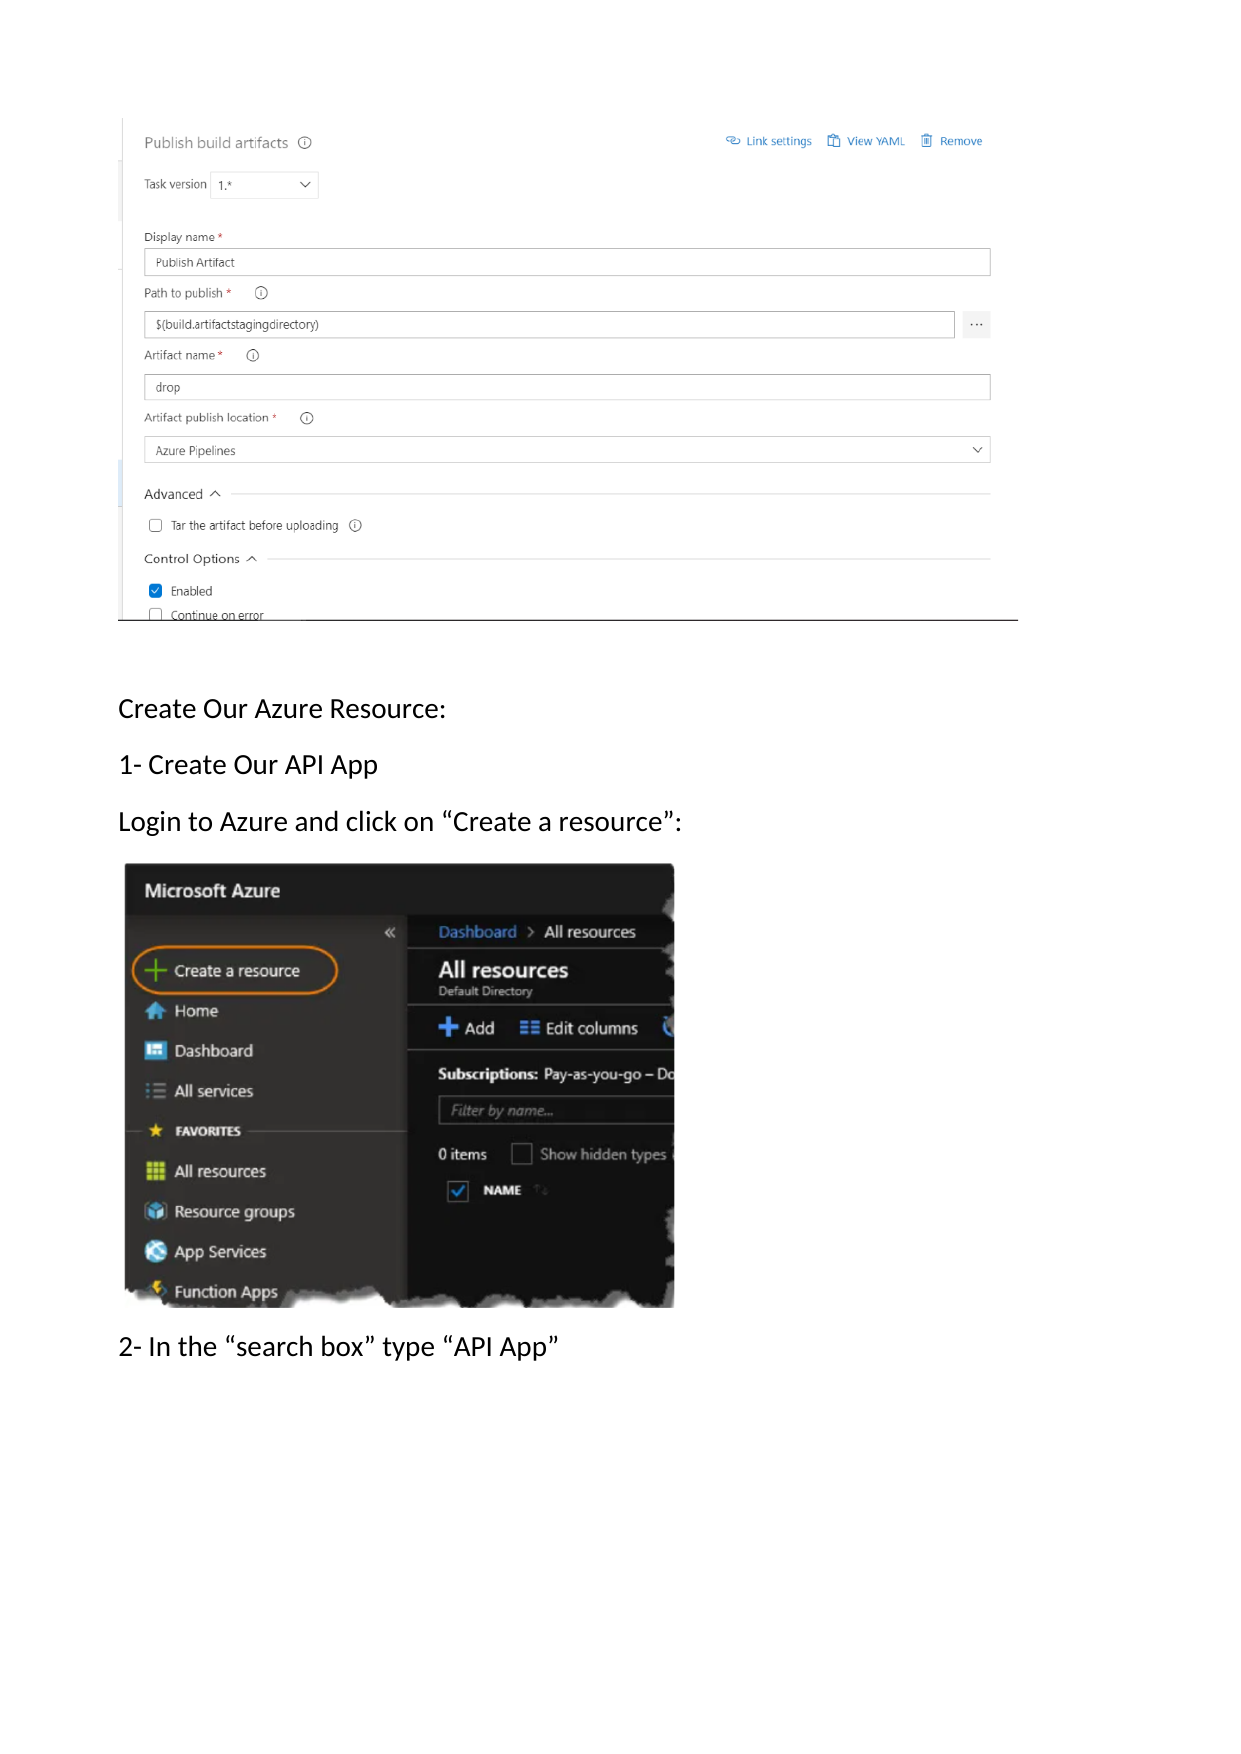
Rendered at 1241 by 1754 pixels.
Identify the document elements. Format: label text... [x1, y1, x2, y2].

text Login to Azure and click on “Create a resource”: [118, 803, 1122, 838]
text 1- Create Our API App [118, 746, 1122, 782]
text 2- In the “search box” type “API App” [118, 1328, 1122, 1364]
text Create Our Azure Resource: [118, 690, 1122, 726]
